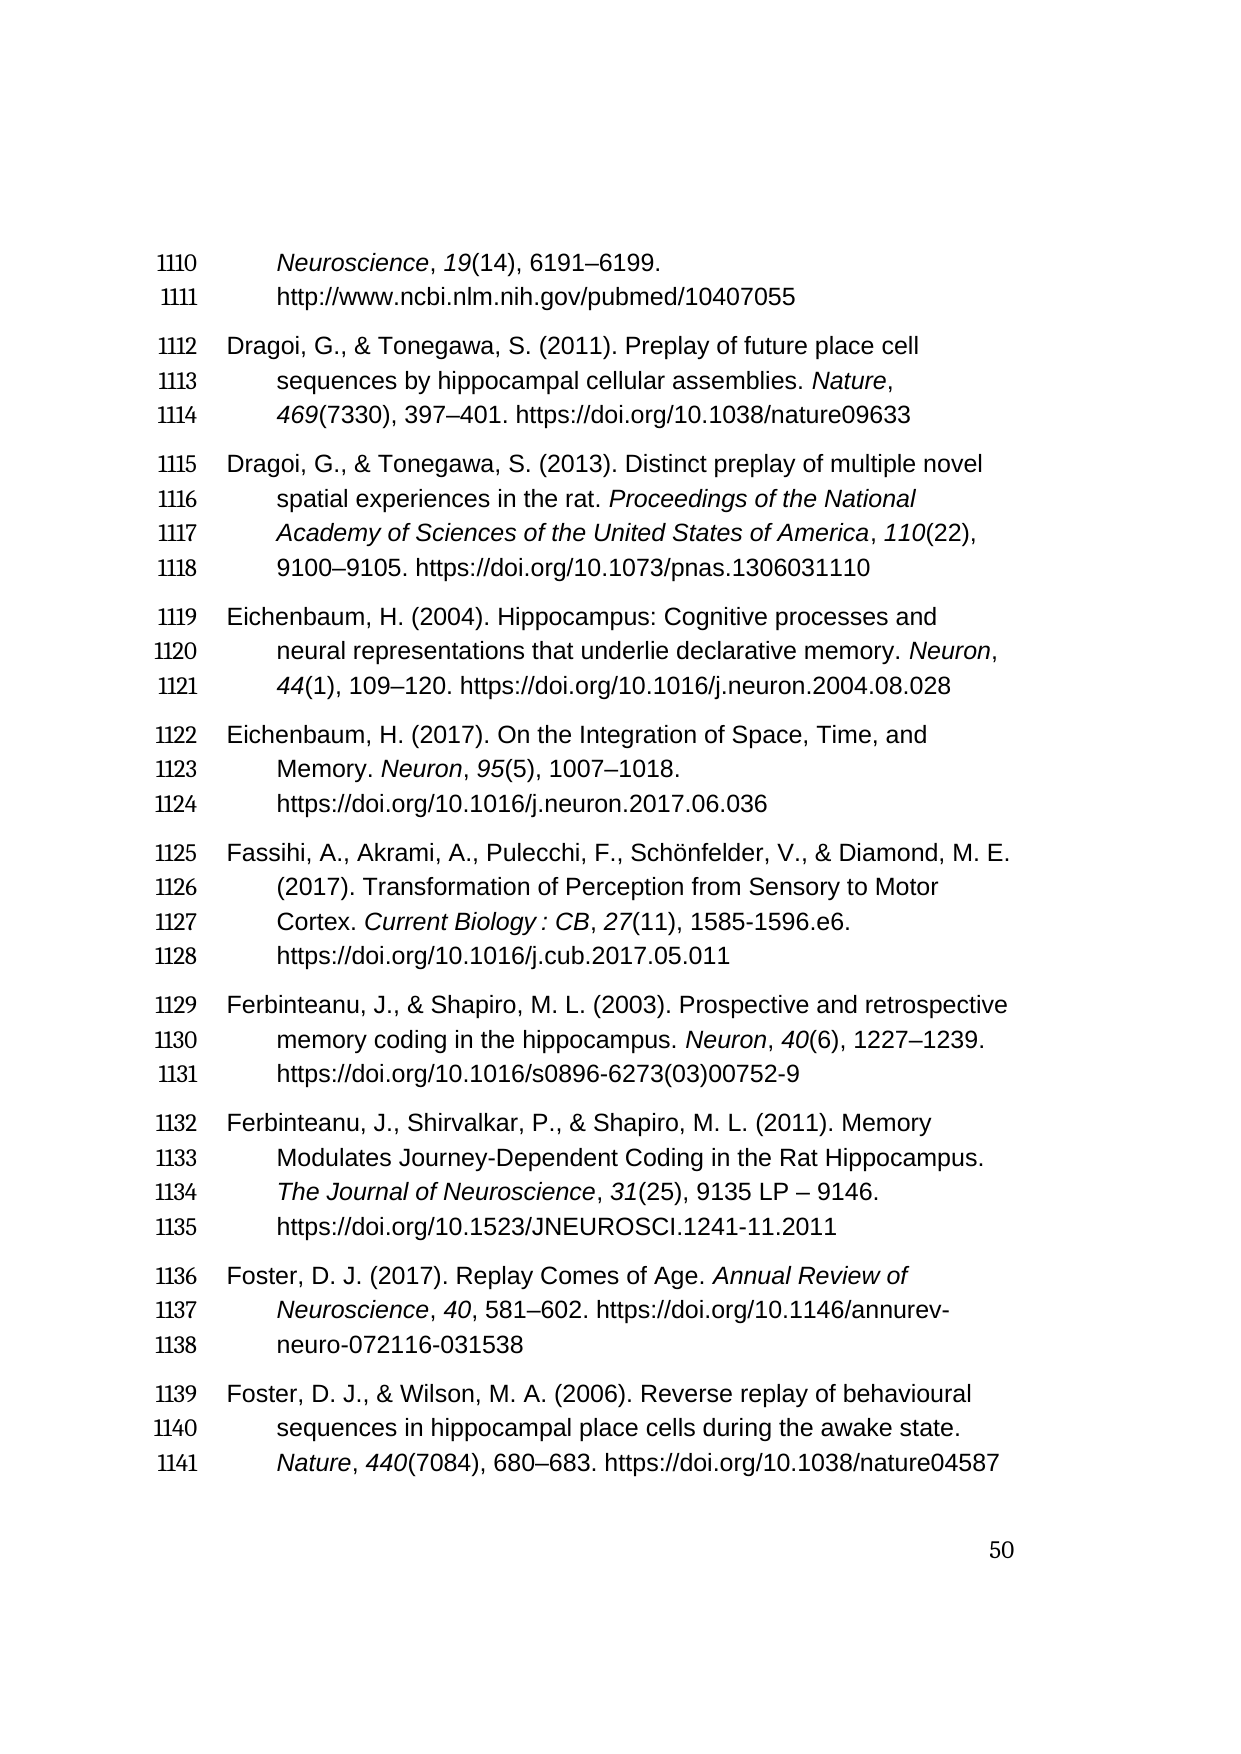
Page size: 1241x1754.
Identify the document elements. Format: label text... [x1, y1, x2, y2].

text Dragoi, G., & Tonegawa, S. (2013). Distinct preplay of multiple novel spatial experiences in the rat. Proceedings of the National Academy of Sciences of the United States of America, 110(22), 9100–9105. https://doi.org/10.1073/pnas.1306031110 [226, 449, 1014, 581]
text Foster, D. J., & Wilson, M. A. (2006). Reverse replay of behavioural sequences in hippocampal place cells during the awake state. Nature, 440(7084), 680–683. https://doi.org/10.1038/nature04587 [226, 1379, 1014, 1476]
text Ferbinteanu, J., & Shapiro, M. L. (2003). Prospective and retrospective memory coding in the hippocampus. Neuron, 40(6), 1227–1239. https://doi.org/10.1016/s0896-6273(03)00752-9 [226, 990, 1014, 1088]
text Ferbinteanu, J., Shirvalkar, P., & Shapiro, M. L. (2011). Memory Modulates Journey-Dependent Coding in the Rat Hippocampus. The Journal of Neuroscience, 31(25), 9135 LP – 9146. https://doi.org/10.1523/JNEUROSCI.1241-11.2011 [226, 1108, 1014, 1240]
text Eichenbaum, H. (2004). Hippocampus: Cognitive processes and neural representations that underlie declarative memory. Neuron, 44(1), 109–120. https://doi.org/10.1016/j.neuron.2004.08.028 [226, 602, 1014, 699]
text Eichenbaum, H. (2017). On the Integration of Space, Time, and Memory. Neuron, 95(5), 1007–1018. https://doi.org/10.1016/j.neuron.2017.06.036 [226, 720, 1014, 817]
text Foster, D. J. (2017). Replay Comes of Age. Annual Review of Neuroscience, 40, 581–602. https://doi.org/10.1146/annurev-neuro-072116-031538 [226, 1261, 1014, 1358]
text Dragoi, G., & Tonegawa, S. (2011). Preplay of future place cell sequences by hippocampal cellular assemblies. Nature, 469(7330), 397–401. https://doi.org/10.1038/nature09633 [226, 331, 1014, 429]
text Fassihi, A., Akrami, A., Pulecchi, F., Schönfelder, V., & Diamond, M. E. (2017). Transformation of Perception from Sensory to Motor Cortex. Current Biology : CB, 27(11), 1585-1596.e6. https://doi.org/10.1016/j.cub.2017.05.011 [226, 838, 1014, 970]
text Neuroscience, 19(14), 6191–6199. http://www.ncbi.nlm.nih.gov/pubmed/10407055 [226, 248, 1014, 311]
